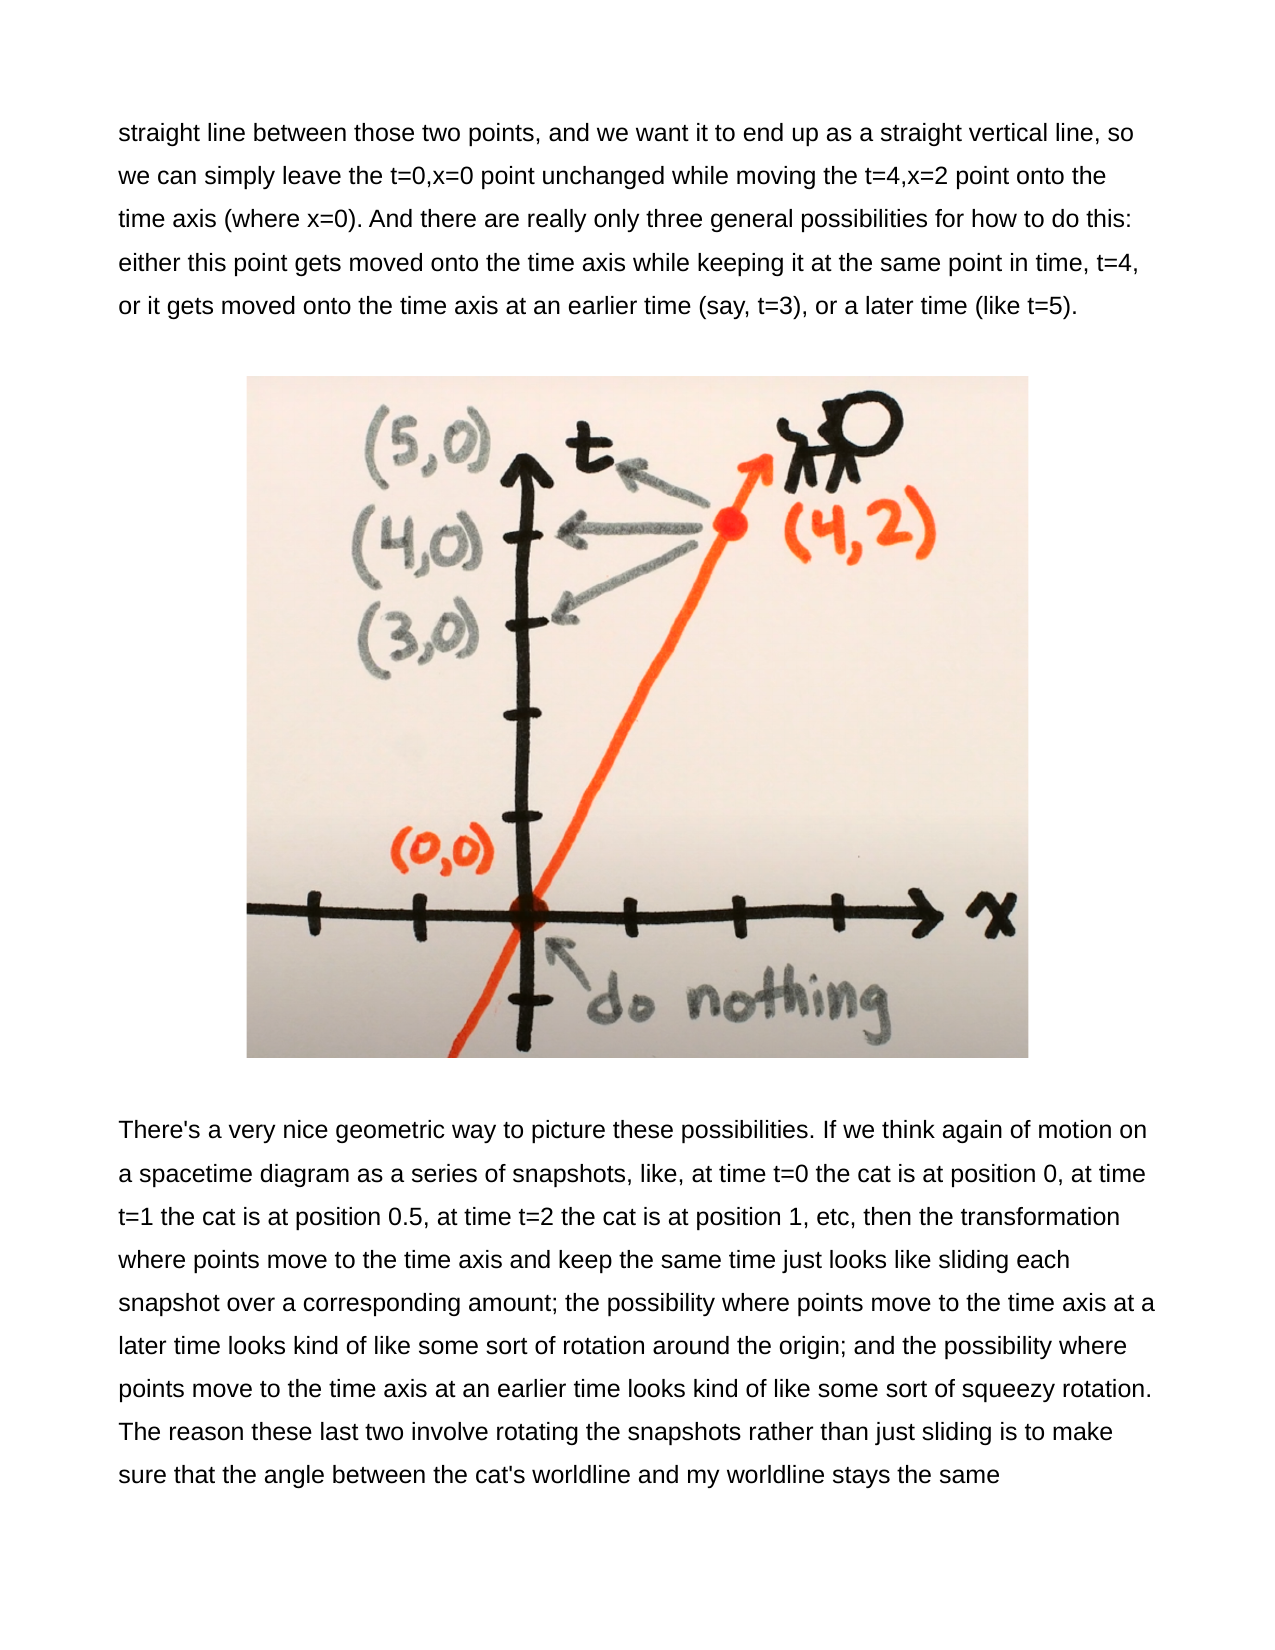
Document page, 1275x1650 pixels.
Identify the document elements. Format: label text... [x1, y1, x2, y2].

text There's a very nice geometric way to picture these possibilities. If we think again of motion on a spacetime diagram as a series of snapshots, like, at time t=0 the cat is at position 0, at time t=1 the cat is at position 0.5, at time t=2 the cat is at position 1, etc, then the transformation where points move to the time axis and keep the same time just looks like sliding each snapshot over a corresponding amount; the possibility where points move to the time axis at a later time looks kind of like some sort of rotation around the origin; and the possibility where points move to the time axis at an earlier time looks kind of like some sort of squeezy rotation. [118, 1115, 1157, 1403]
picture [246, 376, 1029, 1058]
text straight line between those two points, and we want it to end up as a straight vertical line, so we can simply leave the t=0,x=0 point unchanged while moving the t=4,x=2 point onto the time axis (where x=0). And there are really only three general possibilities for how to do this: either this point gets moved onto the time axis while keeping it at the same point in time, t=4, or it gets moved onto the time axis at an earlier time (say, t=3), or a later time (like t=5). [118, 118, 1157, 319]
text The reason these last two involve rotating the snapshots rather than just sliding is to make sure that the angle between the cat's worldline and my worldline stays the same [118, 1417, 1157, 1489]
